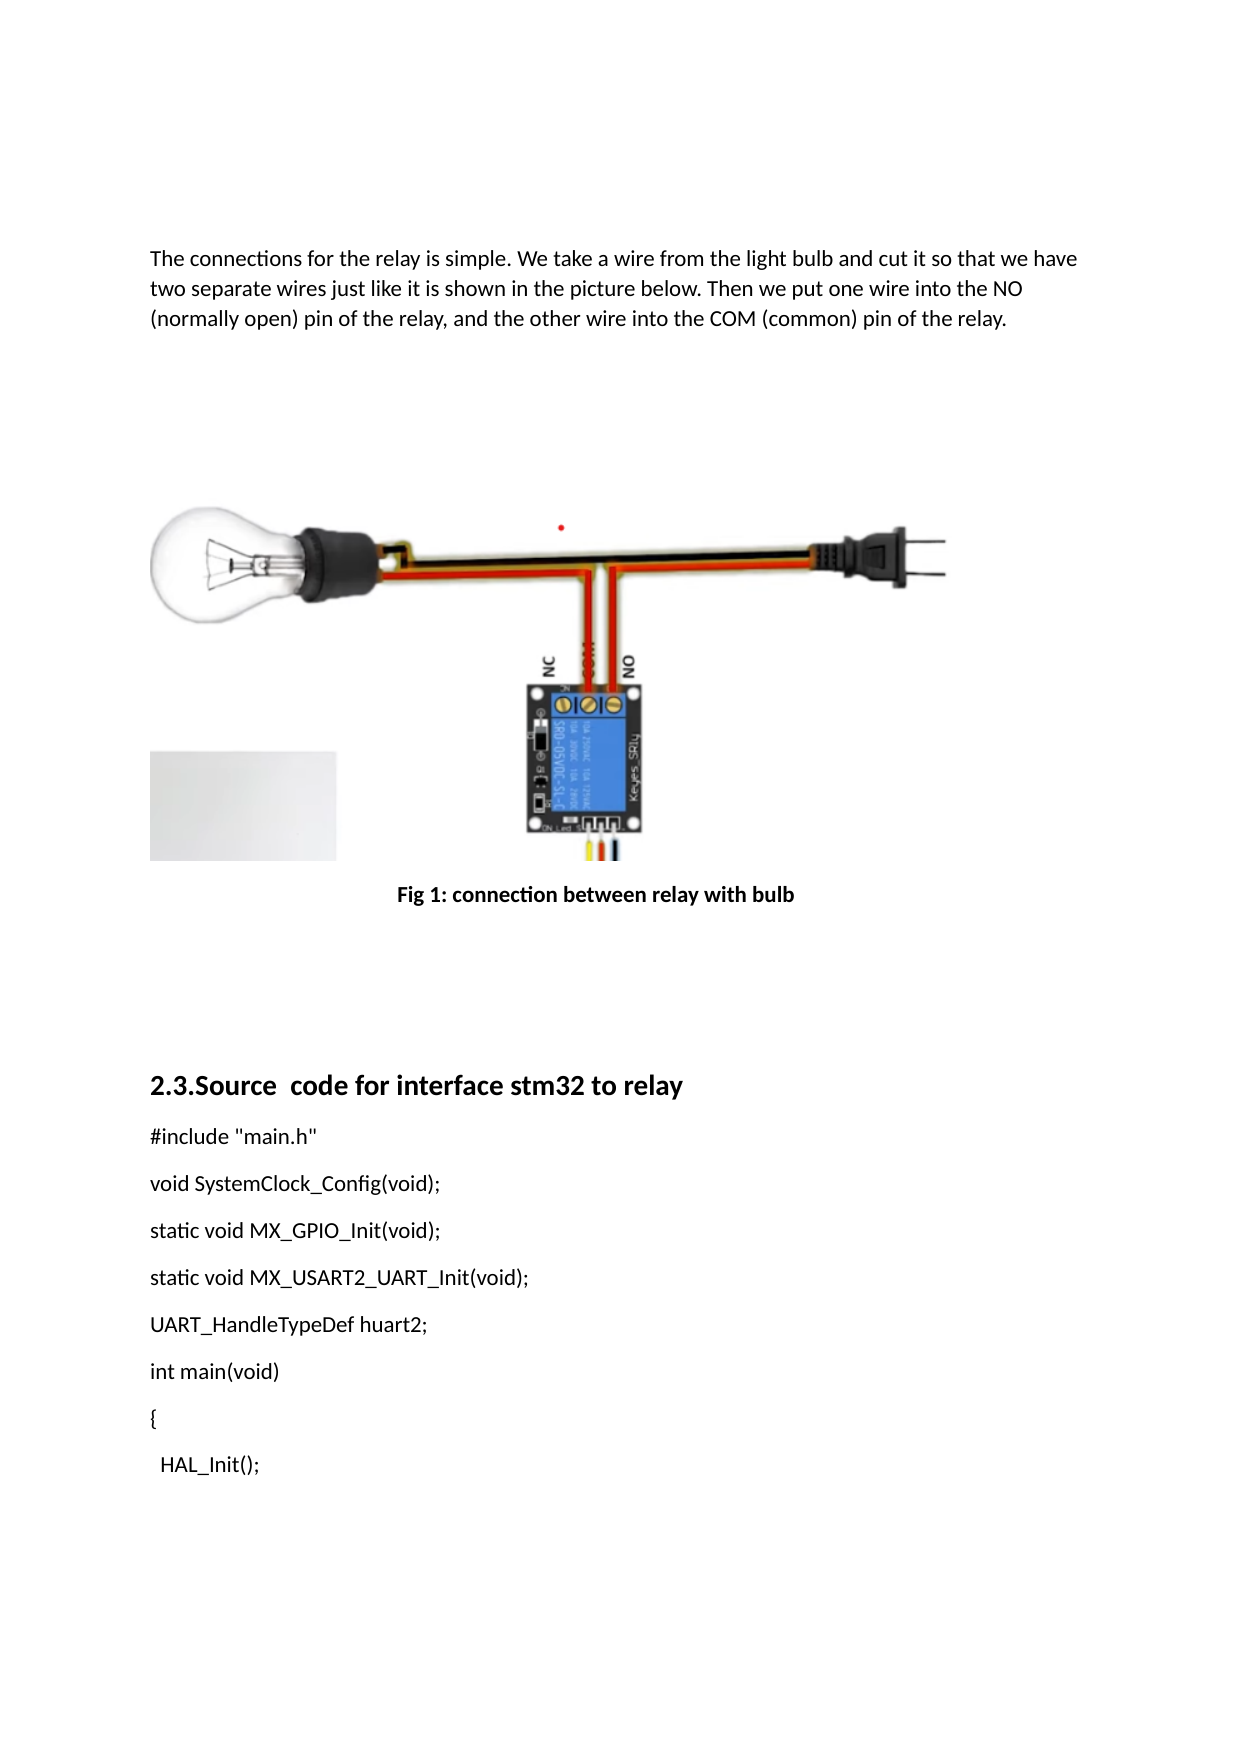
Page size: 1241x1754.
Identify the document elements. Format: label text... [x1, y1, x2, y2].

text Fig 1: connection between relay with bulb [150, 880, 1090, 908]
text UART_HandleTypeDef huart2; [150, 1310, 1090, 1338]
text static void MX_GPIO_Init(void); [150, 1216, 1090, 1244]
text The connections for the relay is simple. We take a wire from the light bulb and cut it so that we have two separate wires just like it is shown in the picture below. Then we put one wire into the NO (normally open) pin of the relay, and the other wire into the COM (common) pin of the relay. [150, 244, 1090, 332]
text HAL_Init(); [150, 1451, 1090, 1479]
text 2.3.Source code for interface stm32 to relay [150, 1067, 1090, 1103]
text #include "main.h" [150, 1122, 1090, 1151]
picture [150, 444, 959, 861]
text int main(void) [150, 1357, 1090, 1385]
text void SystemClock_Config(void); [150, 1169, 1090, 1197]
text static void MX_USART2_UART_Init(void); [150, 1263, 1090, 1291]
text { [150, 1404, 1090, 1432]
